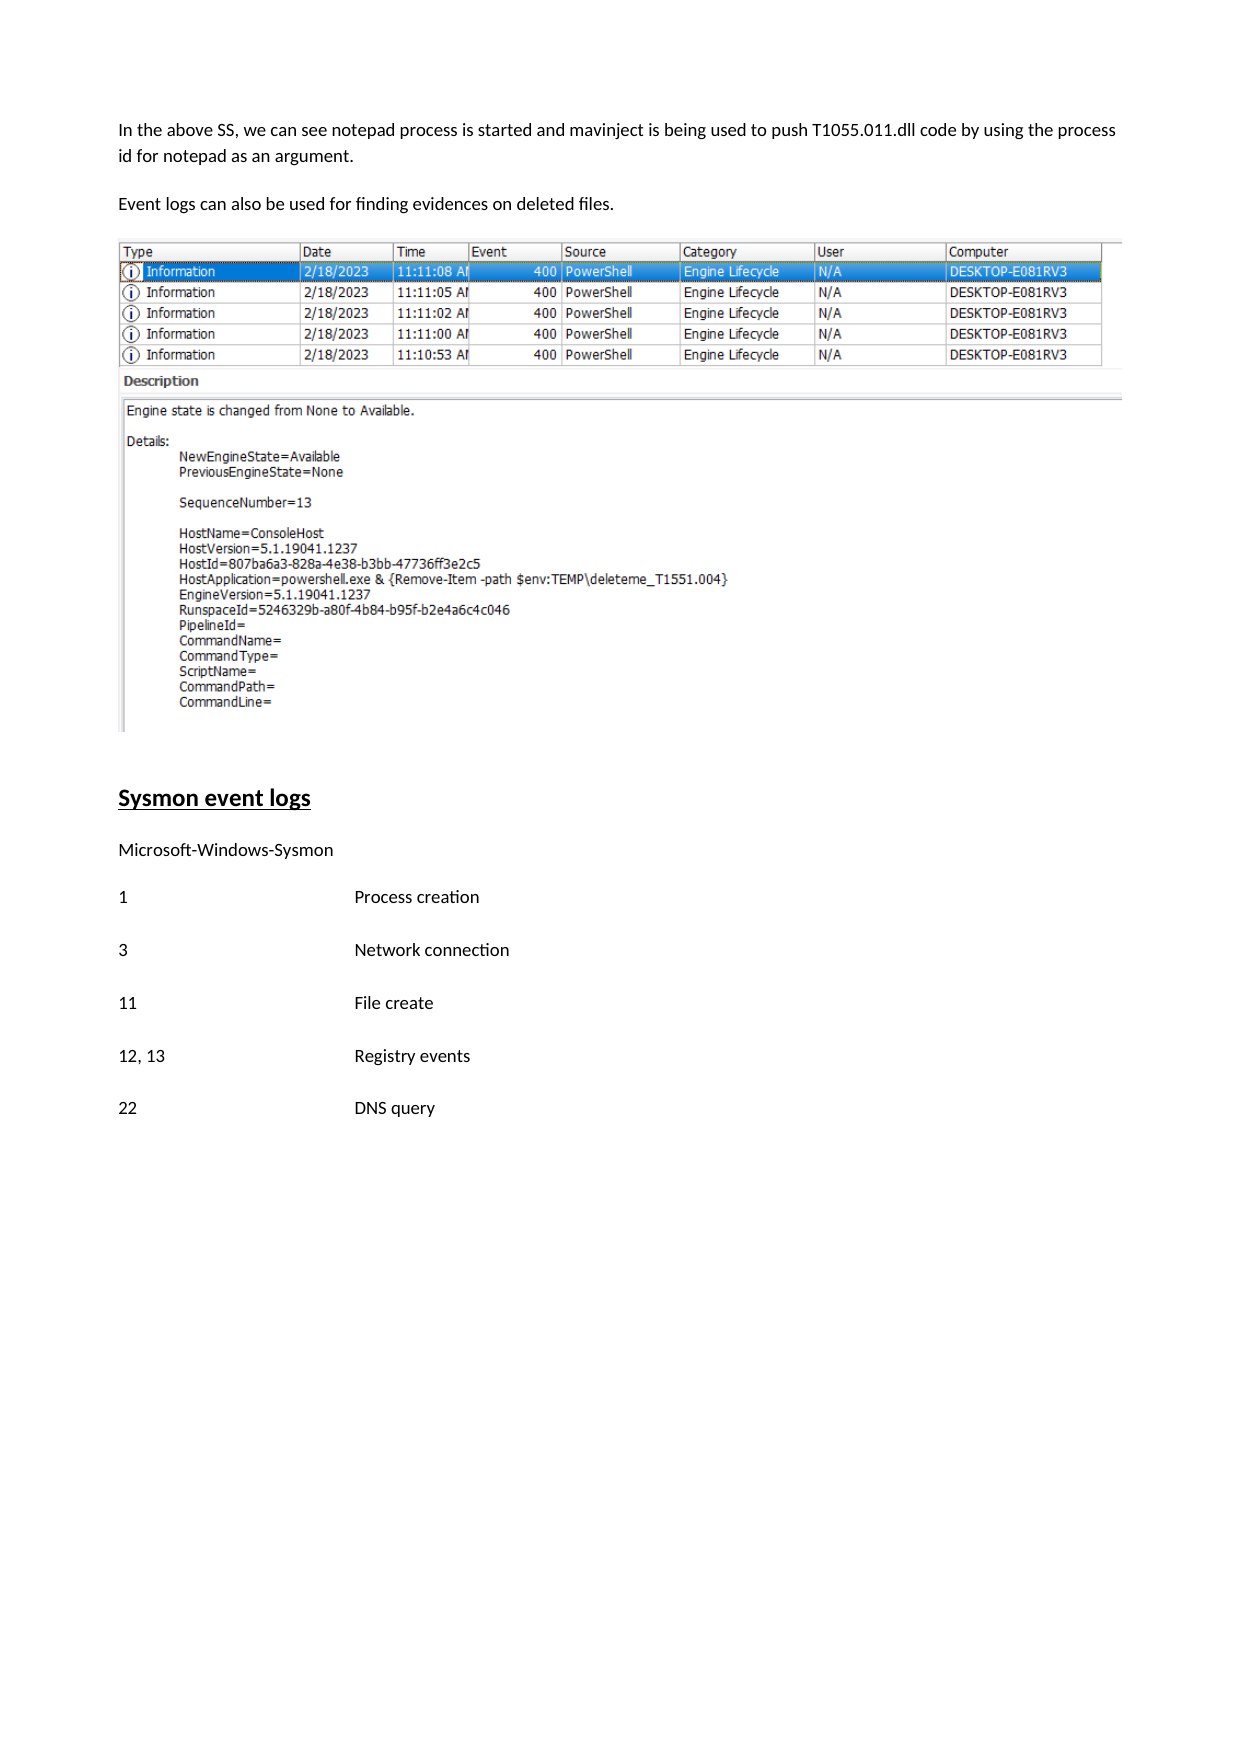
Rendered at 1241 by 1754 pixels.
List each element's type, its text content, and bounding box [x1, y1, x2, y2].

text In the above SS, we can see notepad process is started and mavinject is being used to push T1055.011.dll code by using the process id for notepad as an argument. [118, 118, 1122, 167]
text Sysmon event logs [118, 783, 1122, 813]
text 3 Network connection [118, 938, 1122, 988]
text 1 Process creation [118, 886, 1122, 935]
text Microsoft-Windows-Sysmon [118, 838, 1122, 861]
text 12, 13 Registry events [118, 1044, 1122, 1093]
text Event logs can also be used for finding evidences on deleted files. [118, 192, 1122, 214]
text 22 DNS query [118, 1096, 1122, 1119]
picture [118, 238, 1123, 732]
text 11 File create [118, 991, 1122, 1040]
